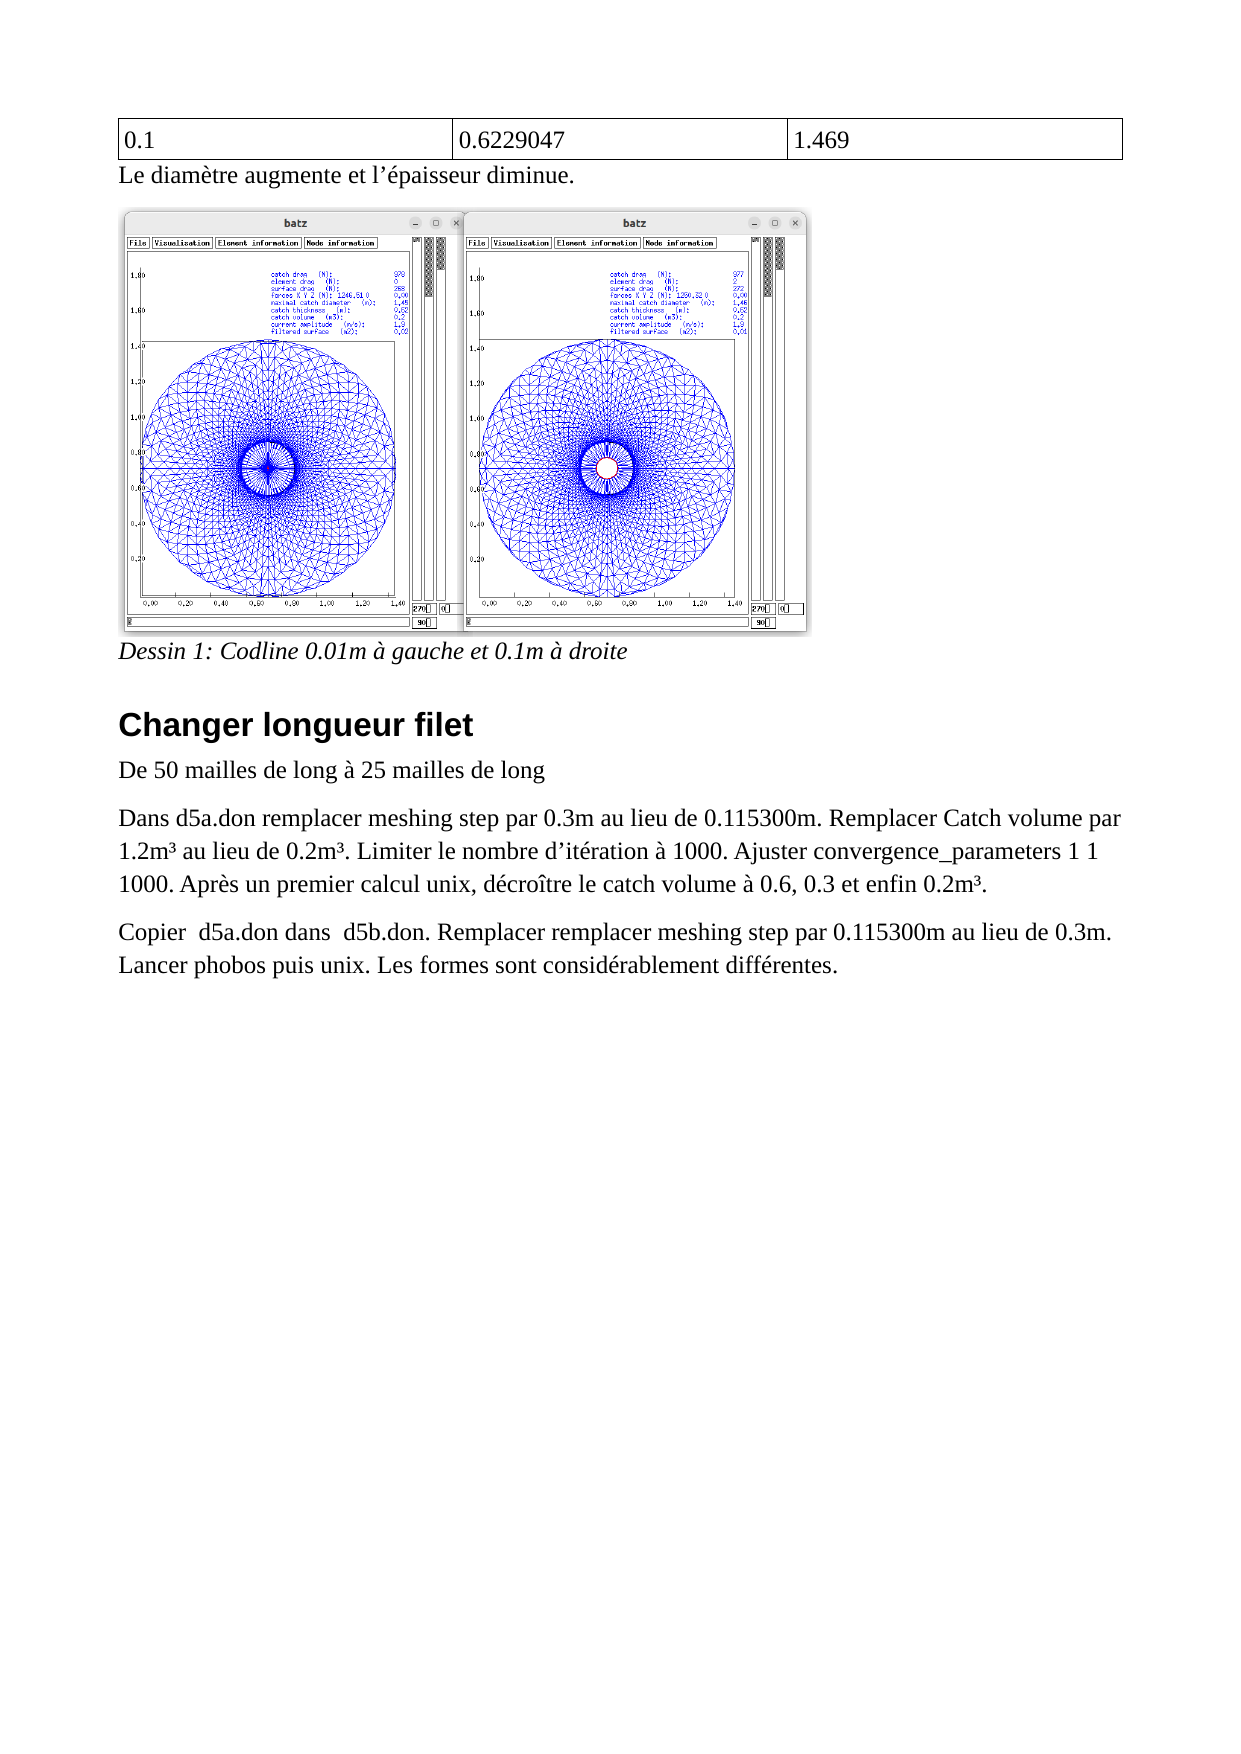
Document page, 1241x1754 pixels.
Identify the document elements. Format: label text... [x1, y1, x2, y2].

picture [118, 207, 812, 637]
text Le diamètre augmente et l’épaisseur diminue. [118, 160, 1122, 189]
text Copier d5a.don dans d5b.don. Remplacer remplacer meshing step par 0.115300m au lieu de 0.3m. Lancer phobos puis unix. Les formes sont considérablement différentes. [118, 917, 1122, 979]
text Dessin 1: Codline 0.01m à gauche et 0.1m à droite [118, 637, 812, 665]
subtitle Changer longueur filet [118, 705, 1122, 743]
text Dans d5a.don remplacer meshing step par 0.3m au lieu de 0.115300m. Remplacer Catch volume par 1.2m³ au lieu de 0.2m³. Limiter le nombre d’itération à 1000. Ajuster convergence_parameters 1 1 1000. Après un premier calcul unix, décroître le catch volume à 0.6, 0.3 et enfin 0.2m³. [118, 803, 1122, 898]
table_cell 1.469 [788, 119, 1122, 159]
table_cell 0.6229047 [453, 119, 787, 159]
table_cell 0.1 [119, 119, 452, 159]
text De 50 mailles de long à 25 mailles de long [118, 756, 1122, 784]
